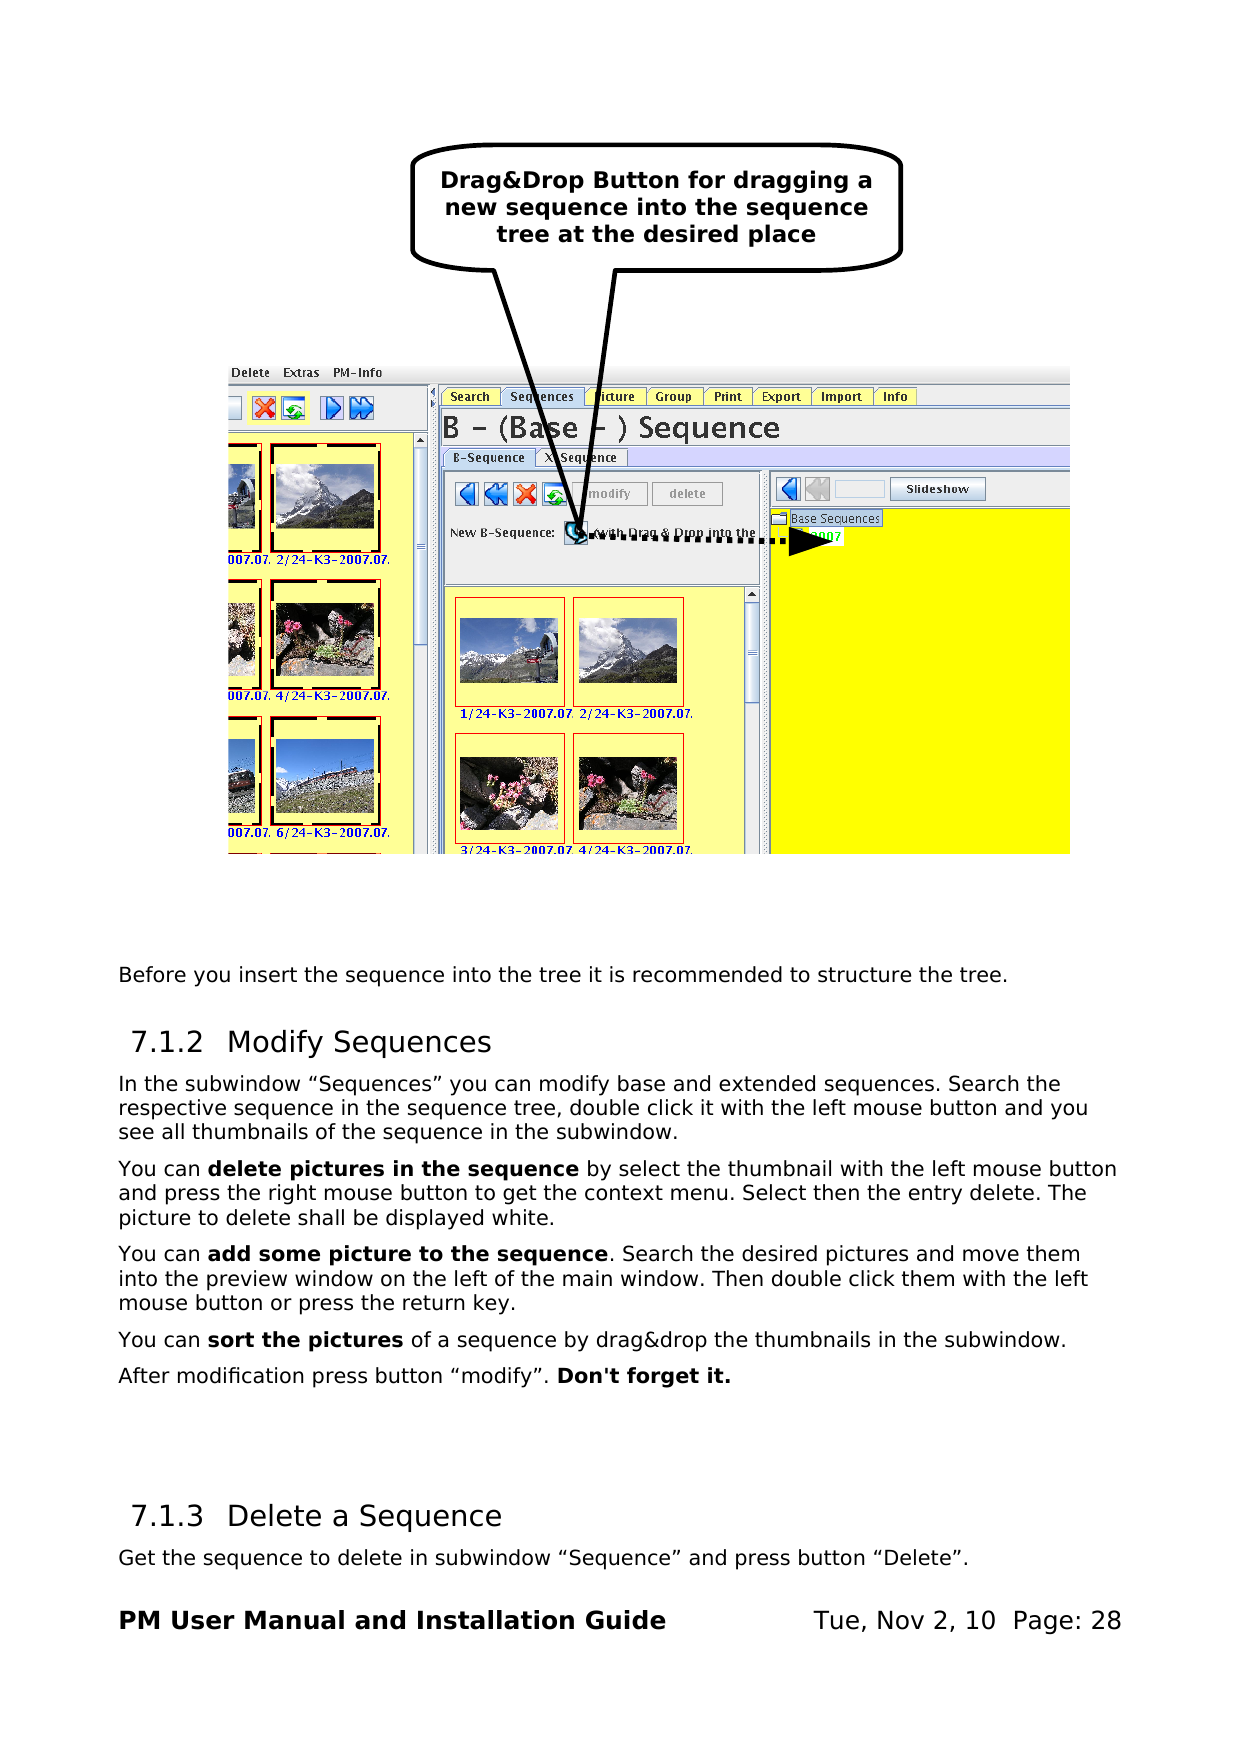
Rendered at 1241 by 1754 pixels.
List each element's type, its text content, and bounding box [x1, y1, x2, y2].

text After modification press button “modify”. Don't forget it. [118, 1364, 1122, 1389]
text You can delete pictures in the sequence by select the thumbnail with the left mouse button and press the right mouse button to get the context menu. Select then the entry delete. The picture to delete shall be displayed white. [118, 1157, 1122, 1230]
text You can add some picture to the sequence. Search the desired pictures and move them into the preview window on the left of the main window. Then double click them with the left mouse button or press the return key. [118, 1242, 1122, 1315]
text In the subwindow “Sequences” you can modify base and extended sequences. Search the respective sequence in the sequence tree, double click it with the left mouse button and you see all thumbnails of the sequence in the subwindow. [118, 1072, 1122, 1144]
subtitle Modify Sequences [130, 1025, 1122, 1059]
text You can sort the pictures of a sequence by drag&drop the thumbnails in the subwindow. [118, 1328, 1122, 1352]
subtitle Delete a Sequence [130, 1500, 1122, 1534]
picture [228, 366, 1070, 854]
picture [529, 366, 599, 516]
text Before you insert the sequence into the tree it is recommended to structure the tree. [118, 963, 1122, 988]
text Get the sequence to delete in subwindow “Sequence” and press button “Delete”. [118, 1546, 1122, 1571]
